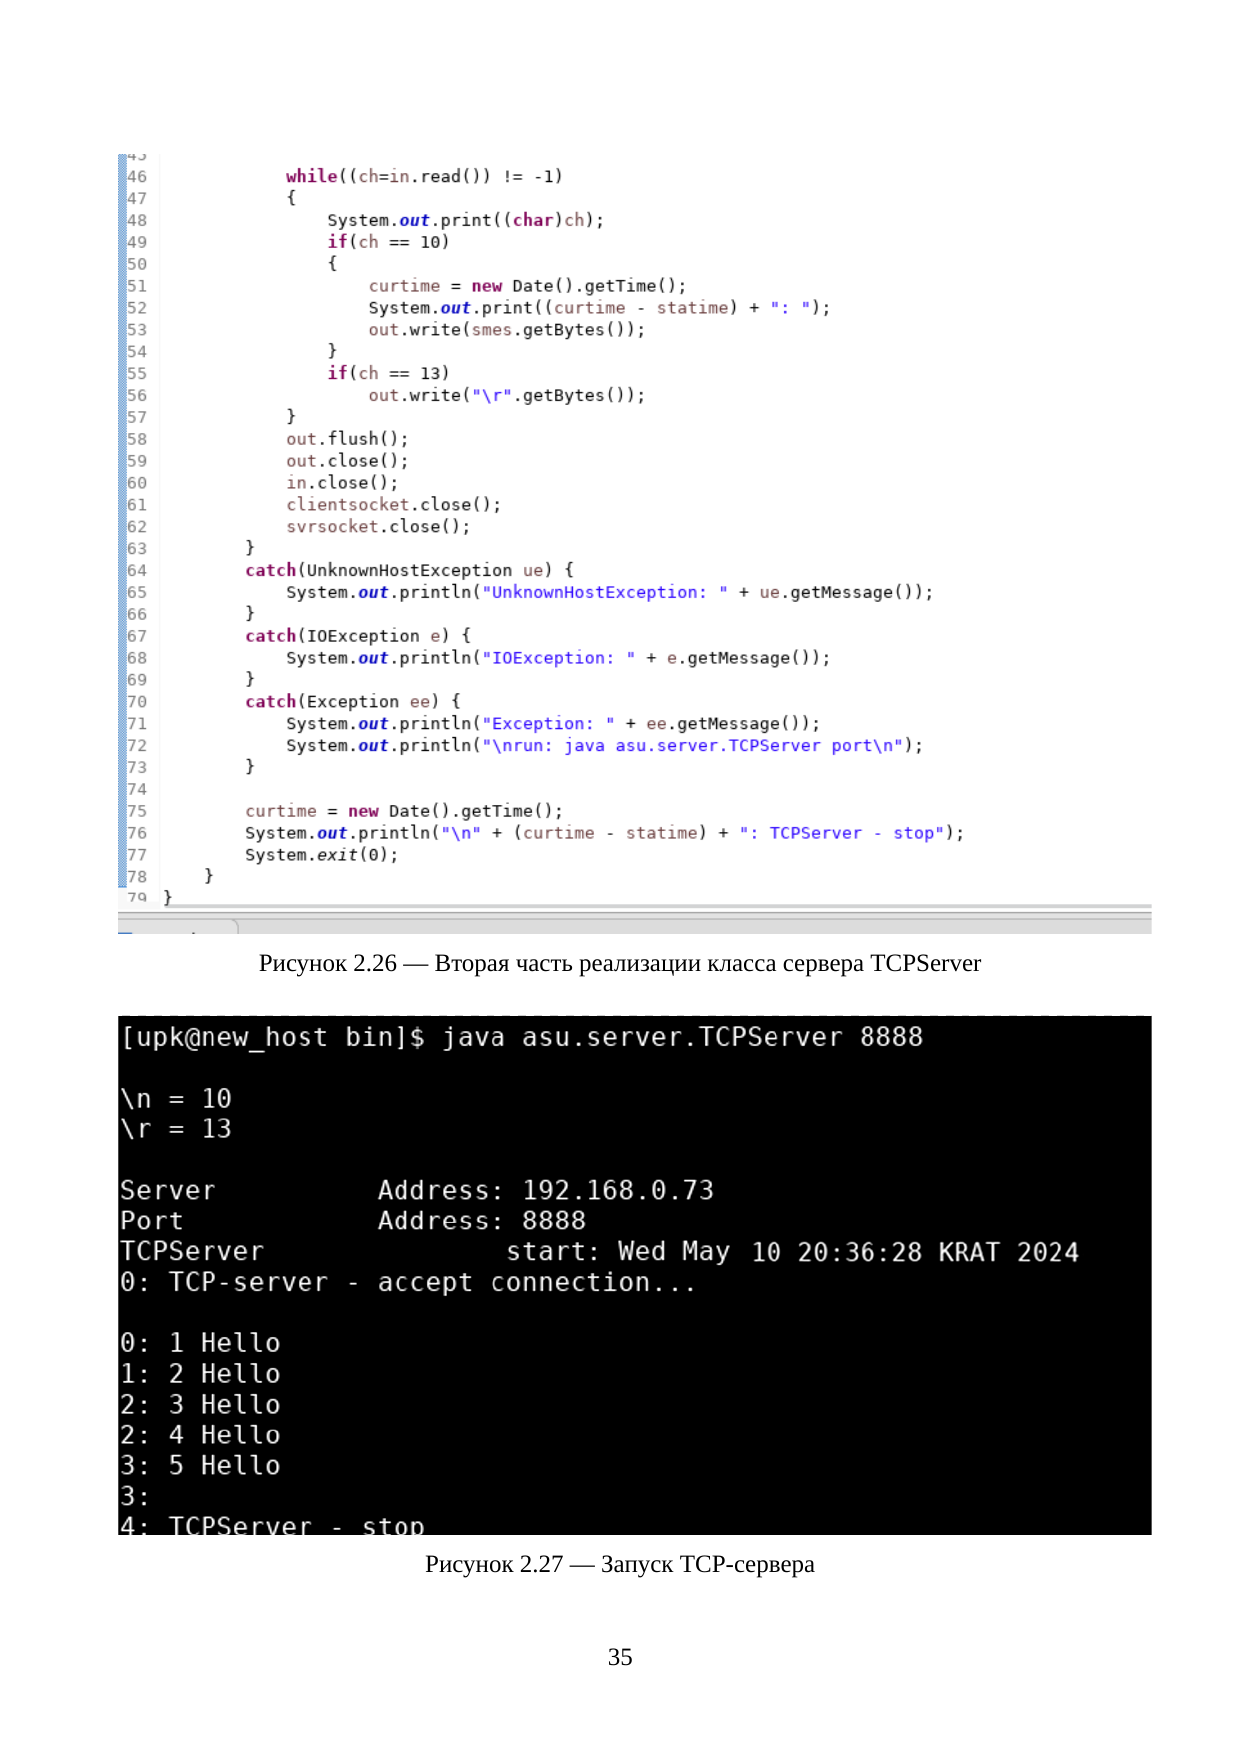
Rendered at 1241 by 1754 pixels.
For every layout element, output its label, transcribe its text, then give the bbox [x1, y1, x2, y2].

text Рисунок 2.27 — Запуск TCP-сервера [118, 1535, 1122, 1577]
text [118, 142, 1122, 154]
text Рисунок 2.26 — Вторая часть реализации класса сервера TCPServer [118, 934, 1122, 977]
picture [118, 1015, 1152, 1535]
picture [118, 154, 1152, 934]
